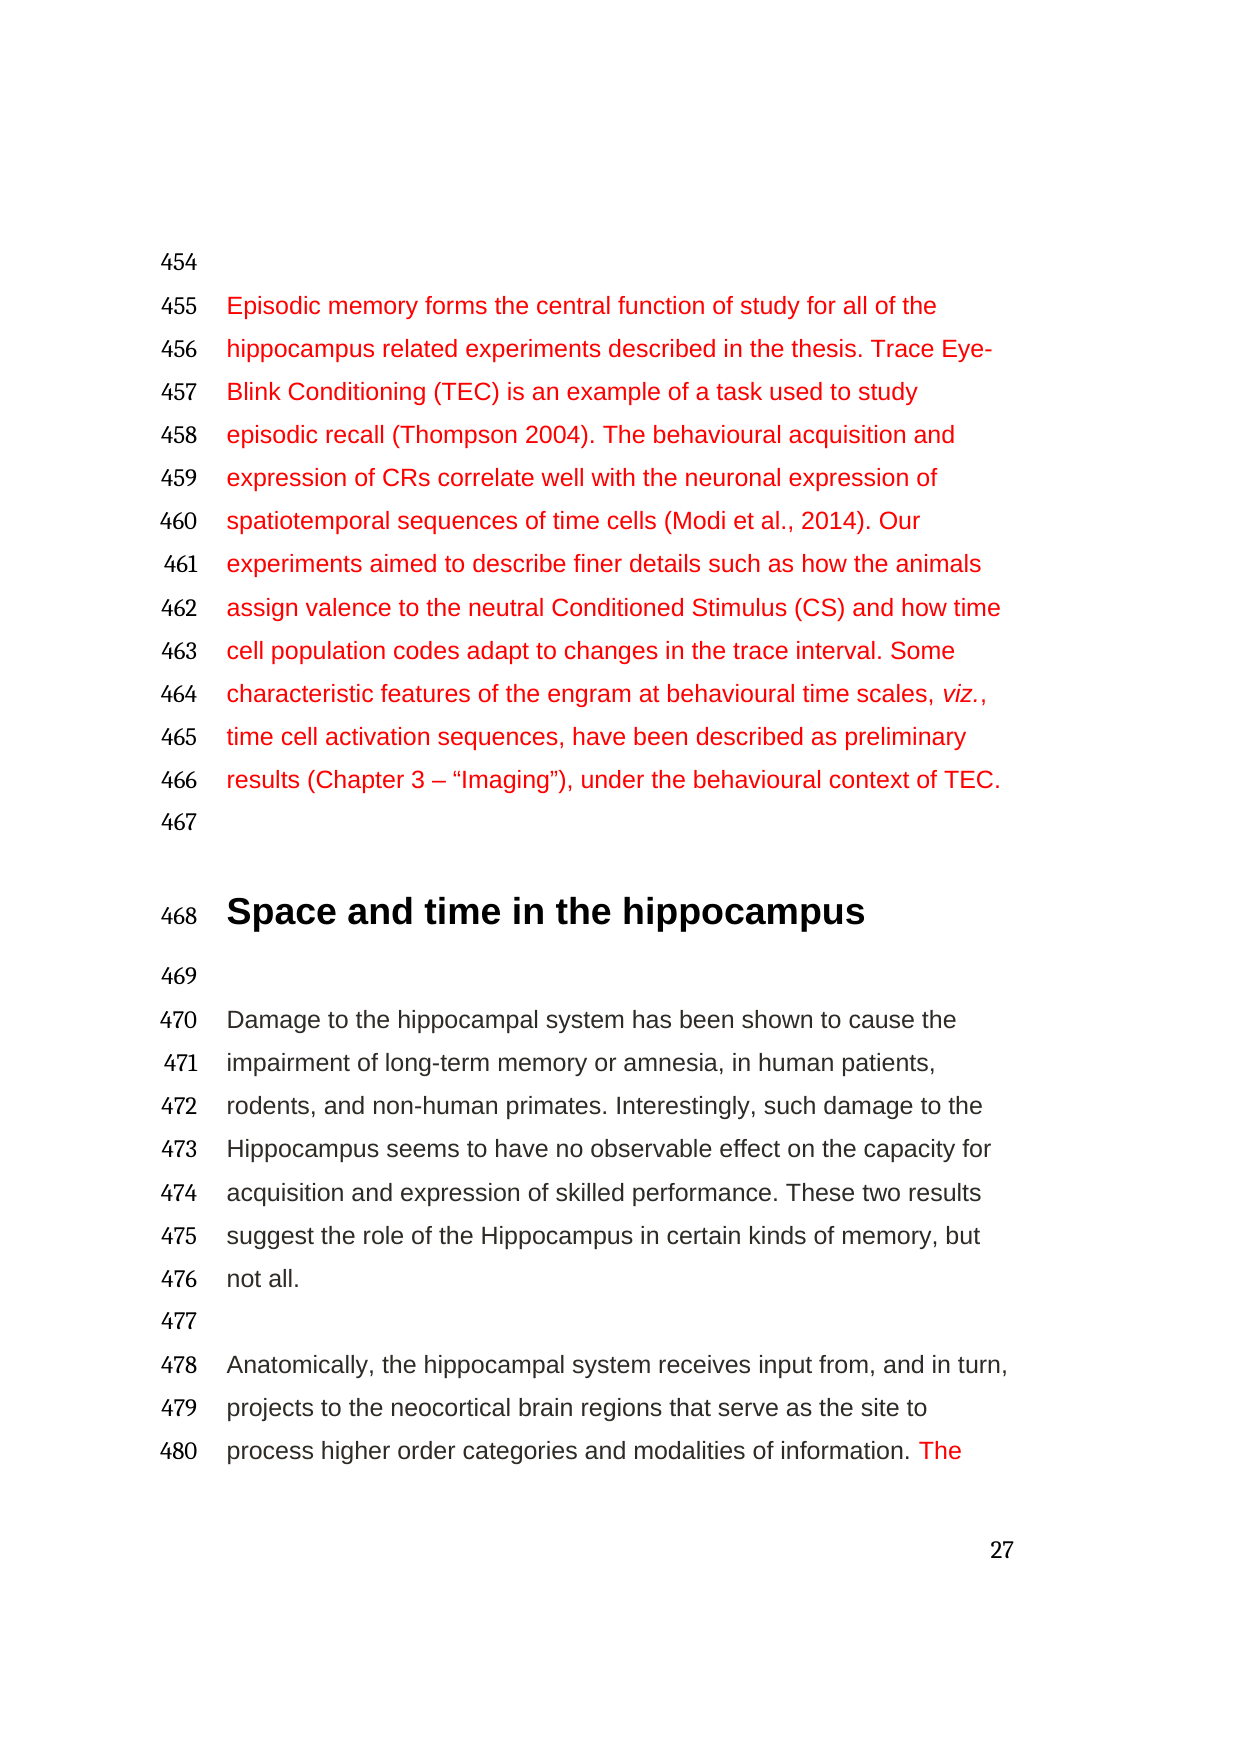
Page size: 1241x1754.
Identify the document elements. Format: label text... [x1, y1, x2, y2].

subtitle Space and time in the hippocampus [226, 889, 1014, 932]
text Anatomically, the hippocampal system receives input from, and in turn, projects to the neocortical brain regions that serve as the site to process higher order categories and modalities of information. The [226, 1350, 1014, 1465]
text Damage to the hippocampal system has been shown to cause the impairment of long-term memory or amnesia, in human patients, rodents, and non-human primates. Interestingly, such damage to the Hippocampus seems to have no observable effect on the capacity for acquisition and expression of skilled performance. These two results suggest the role of the Hippocampus in certain kinds of memory, but not all. [226, 1005, 1014, 1292]
text Episodic memory forms the central function of study for all of the hippocampus related experiments described in the thesis. Trace Eye-Blink Conditioning (TEC) is an example of a task used to study episodic recall (Thompson 2004). The behavioural acquisition and expression of CRs correlate well with the neuronal expression of spatiotemporal sequences of time cells (Modi et al., 2014). Our experiments aimed to describe finer details such as how the animals assign valence to the neutral Conditioned Stimulus (CS) and how time cell population codes adapt to changes in the trace interval. Some characteristic features of the engram at behavioural time scales, viz., time cell activation sequences, have been described as preliminary results (Chapter 3 – “Imaging”), under the behavioural context of TEC. [226, 291, 1014, 794]
